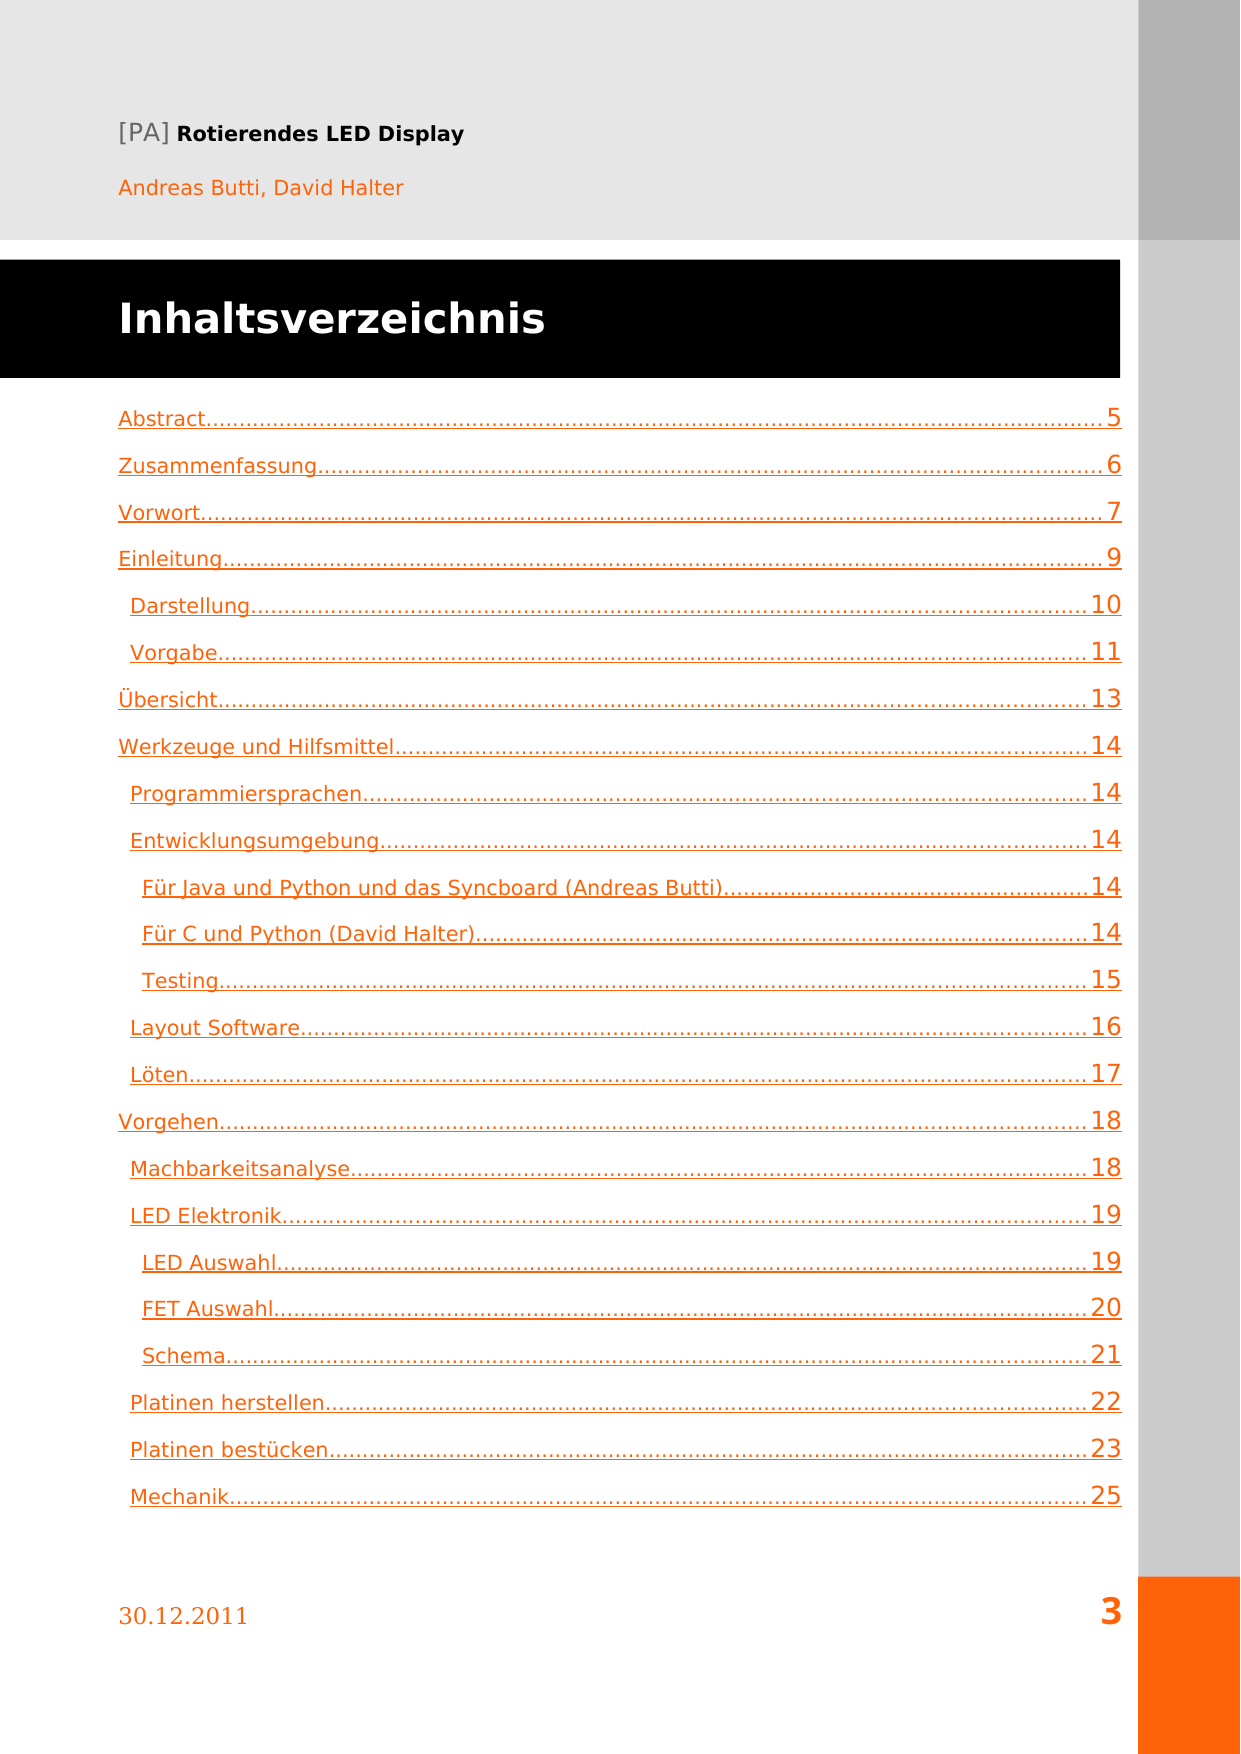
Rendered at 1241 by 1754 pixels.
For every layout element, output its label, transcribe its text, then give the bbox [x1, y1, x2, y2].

text Darstellung 10 [130, 590, 1122, 615]
text Mechanik 25 [130, 1481, 1122, 1506]
text Für C und Python (David Halter) 14 [142, 918, 1122, 943]
text FET Auswahl 20 [142, 1293, 1122, 1318]
text Vorwort 7 [118, 497, 1122, 521]
text Übersicht 13 [118, 684, 1122, 709]
text LED Elektronik 19 [130, 1200, 1122, 1225]
text Platinen herstellen 22 [130, 1387, 1122, 1412]
text Abstract 5 [118, 403, 1122, 428]
text Zusammenfassung 6 [118, 450, 1122, 475]
text Testing 15 [142, 965, 1122, 990]
text Vorgehen 18 [118, 1106, 1122, 1131]
text Vorgabe 11 [130, 637, 1122, 662]
text Einleitung 9 [118, 543, 1122, 568]
text Machbarkeitsanalyse 18 [130, 1153, 1122, 1178]
text Werkzeuge und Hilfsmittel 14 [118, 731, 1122, 756]
text LED Auswahl 19 [142, 1247, 1122, 1271]
text Layout Software 16 [130, 1012, 1122, 1037]
text Entwicklungsumgebung 14 [130, 825, 1122, 850]
text Schema 21 [142, 1340, 1122, 1365]
text Platinen bestücken 23 [130, 1434, 1122, 1459]
text Für Java und Python und das Syncboard (Andreas Butti) 14 [142, 872, 1122, 896]
text Löten 17 [130, 1059, 1122, 1084]
text Programmiersprachen 14 [130, 778, 1122, 803]
